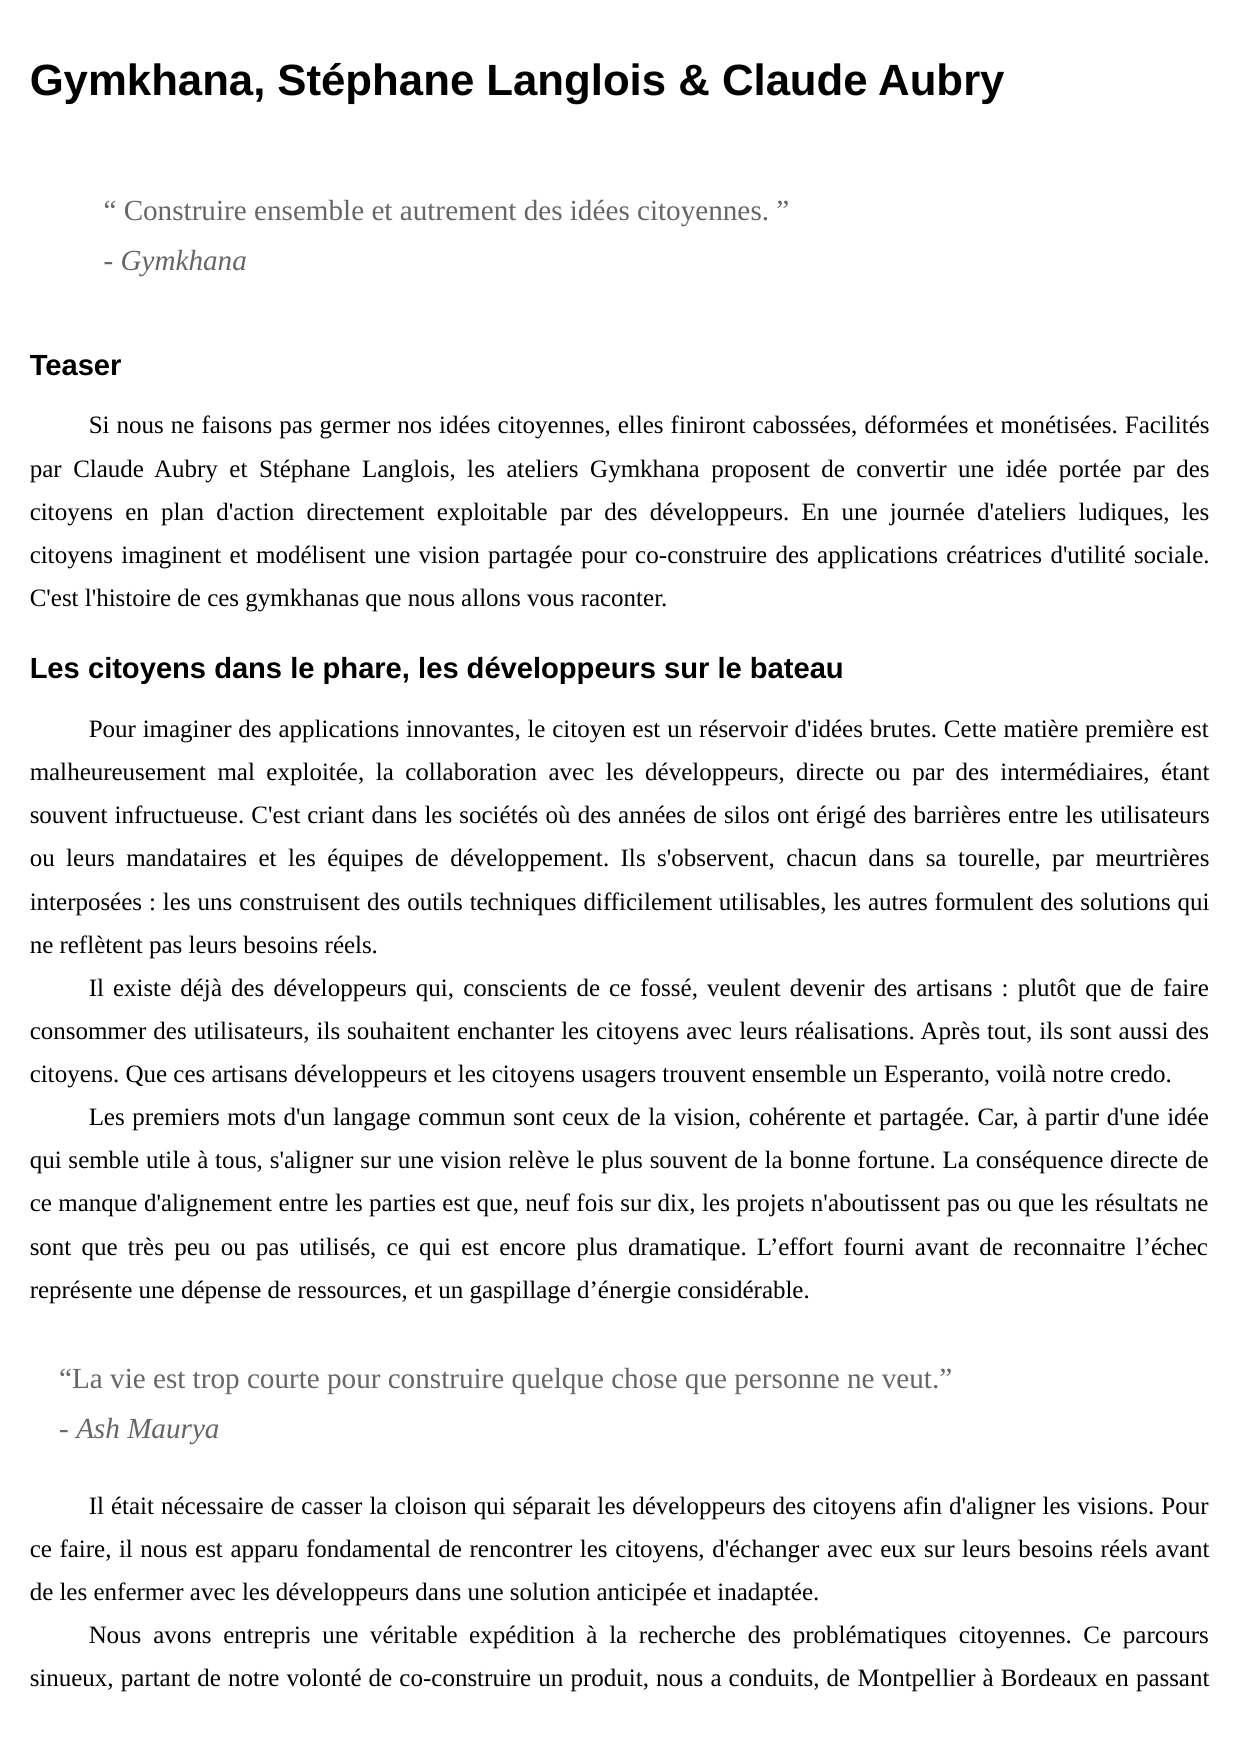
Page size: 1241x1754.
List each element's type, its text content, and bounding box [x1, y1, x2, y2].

text Il était nécessaire de casser la cloison qui séparait les développeurs des citoyens afin d'aligner les visions. Pour ce faire, il nous est apparu fondamental de rencontrer les citoyens, d'échanger avec eux sur leurs besoins réels avant de les enfermer avec les développeurs dans une solution anticipée et inadaptée. [29, 1491, 1211, 1606]
text “ Construire ensemble et autrement des idées citoyennes. ” - Gymkhana [29, 142, 1181, 277]
text Il existe déjà des développeurs qui, conscients de ce fossé, veulent devenir des artisans : plutôt que de faire consommer des utilisateurs, ils souhaitent enchanter les citoyens avec leurs réalisations. Après tout, ils sont aussi des citoyens. Que ces artisans développeurs et les citoyens usagers trouvent ensemble un Esperanto, voilà notre credo. [29, 973, 1211, 1088]
text Pour imaginer des applications innovantes, le citoyen est un réservoir d'idées brutes. Cette matière première est malheureusement mal exploitée, la collaboration avec les développeurs, directe ou par des intermédiaires, étant souvent infructueuse. C'est criant dans les sociétés où des années de silos ont érigé des barrières entre les utilisateurs ou leurs mandataires et les équipes de développement. Ils s'observent, chacun dans sa tourelle, par meurtrières interposées : les uns construisent des outils techniques difficilement utilisables, les autres formulent des solutions qui ne reflètent pas leurs besoins réels. [29, 714, 1211, 958]
text “La vie est trop courte pour construire quelque chose que personne ne veut.” - Ash Maurya [59, 1361, 1181, 1445]
text Les premiers mots d'un langage commun sont ceux de la vision, cohérente et partagée. Car, à partir d'une idée qui semble utile à tous, s'aligner sur une vision relève le plus souvent de la bonne fortune. La conséquence directe de ce manque d'alignement entre les parties est que, neuf fois sur dix, les projets n'aboutissent pas ou que les résultats ne sont que très peu ou pas utilisés, ce qui est encore plus dramatique. L’effort fourni avant de reconnaitre l’échec représente une dépense de ressources, et un gaspillage d’énergie considérable. [29, 1102, 1211, 1303]
text Si nous ne faisons pas germer nos idées citoyennes, elles finiront cabossées, déformées et monétisées. Facilités par Claude Aubry et Stéphane Langlois, les ateliers Gymkhana proposent de convertir une idée portée par des citoyens en plan d'action directement exploitable par des développeurs. En une journée d'ateliers ludiques, les citoyens imaginent et modélisent une vision partagée pour co-construire des applications créatrices d'utilité sociale. C'est l'histoire de ces gymkhanas que nous allons vous raconter. [29, 411, 1211, 612]
subtitle Gymkhana, Stéphane Langlois & Claude Aubry [29, 54, 1211, 105]
text Nous avons entrepris une véritable expédition à la recherche des problématiques citoyennes. Ce parcours sinueux, partant de notre volonté de co-construire un produit, nous a conduits, de Montpellier à Bordeaux en passant [29, 1620, 1211, 1692]
subtitle Teaser [29, 348, 1211, 381]
subtitle Les citoyens dans le phare, les développeurs sur le bateau [29, 651, 1211, 685]
